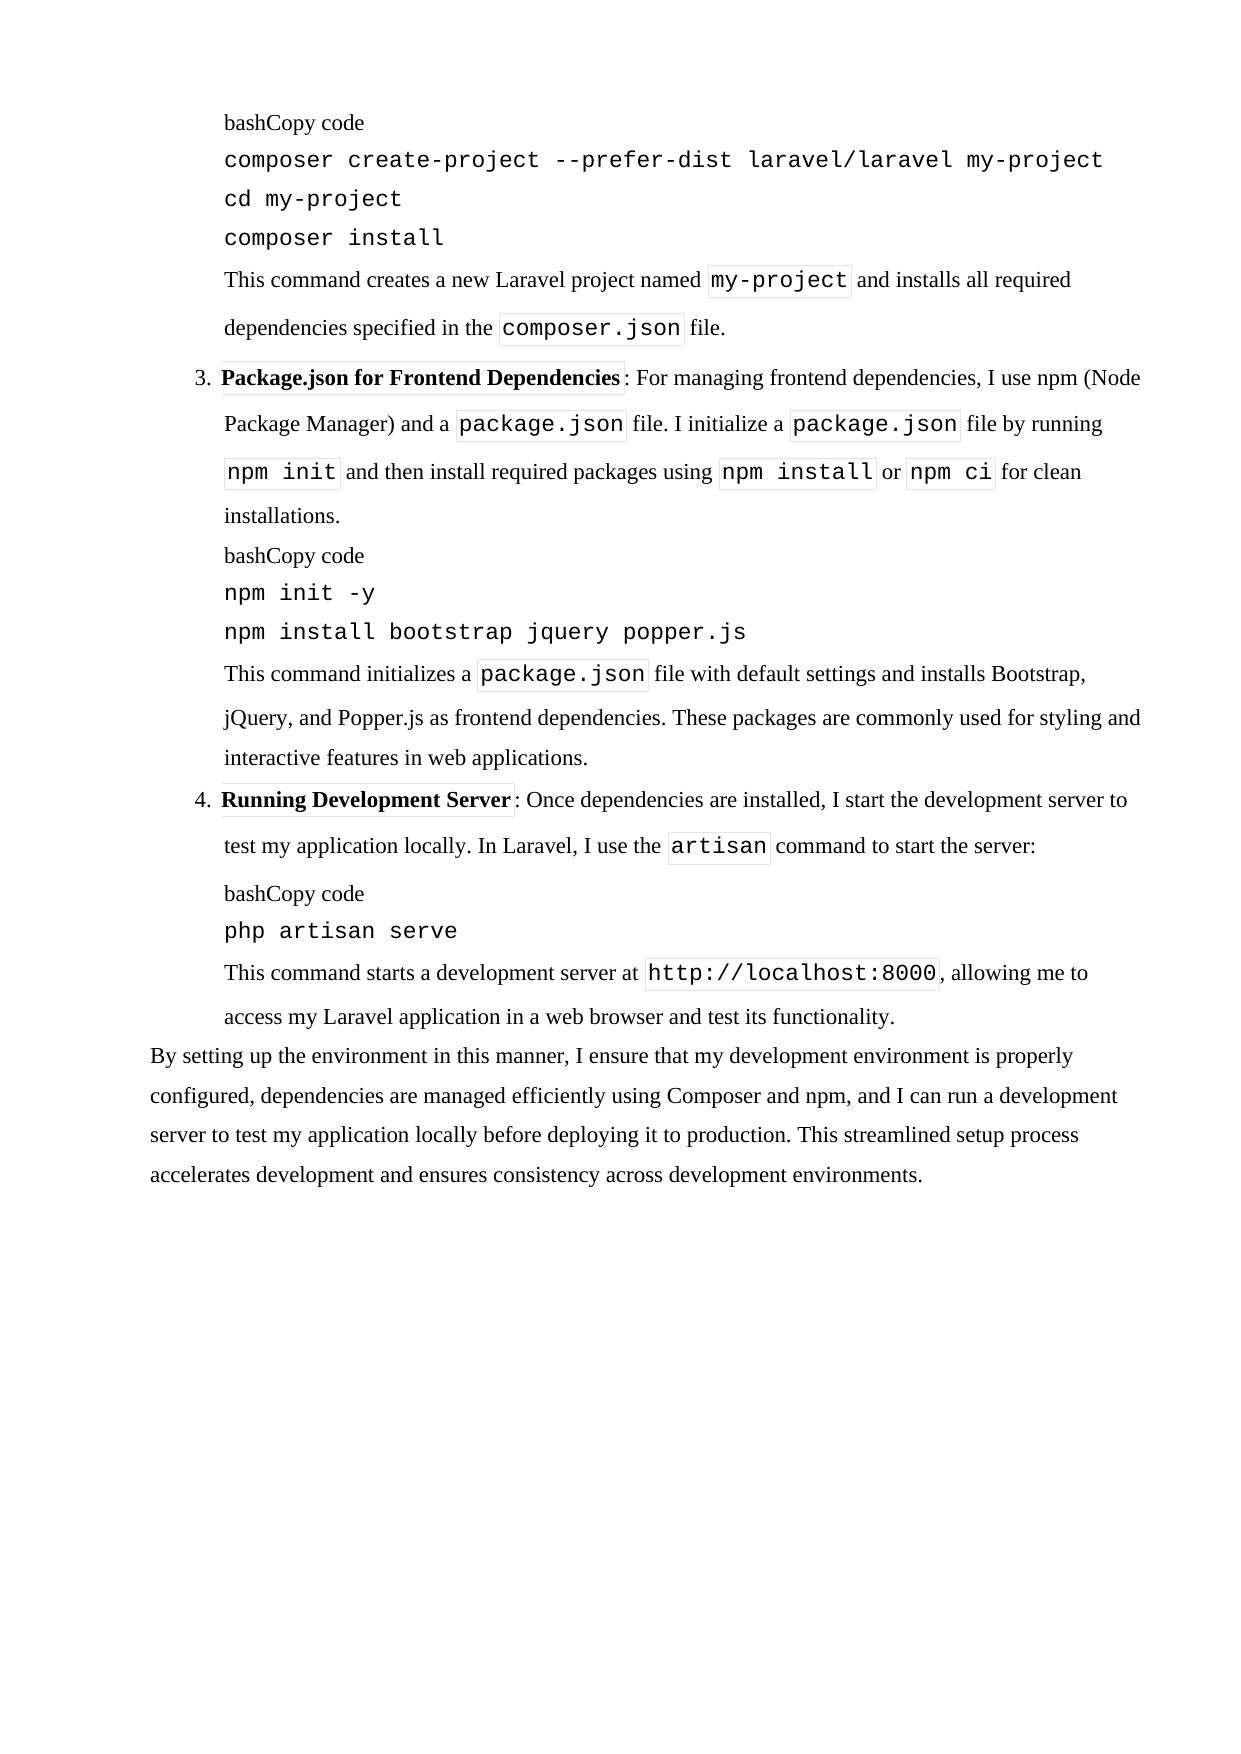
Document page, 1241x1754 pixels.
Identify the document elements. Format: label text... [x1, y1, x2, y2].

list composer install [194, 227, 1152, 252]
list bashCopy code [194, 542, 1152, 568]
list Package.json for Frontend Dependencies: For managing frontend dependencies, I use npm (Node Package Manager) and a package.json file. I initialize a package.json file by running npm init and then install required packages using npm install or npm ci for clean installations. [194, 361, 1152, 529]
list bashCopy code [194, 879, 1152, 906]
list This command starts a development server at http://localhost:8000, allowing me to access my Laravel application in a web browser and test its functionality. [194, 958, 1152, 1029]
list This command initializes a package.json file with default settings and installs Bootstrap, jQuery, and Popper.js as frontend dependencies. These packages are commonly used for styling and interactive features in web applications. [194, 659, 1152, 770]
list This command creates a new Laravel project named my-project and installs all required dependencies specified in the composer.json file. [194, 265, 1152, 345]
list composer create-project --prefer-dist laravel/laravel my-project [194, 149, 1152, 175]
list php artisan serve [194, 919, 1152, 945]
list cd my-project [194, 188, 1152, 214]
list npm install bootstrap jquery popper.js [194, 620, 1152, 646]
list bashCopy code [194, 109, 1152, 136]
text By setting up the environment in this manner, I ensure that my development environment is properly configured, dependencies are managed efficiently using Composer and npm, and I can run a development server to test my application locally before deploying it to production. This streamlined setup process accelerates development and ensures consistency across development environments. [150, 1042, 1152, 1187]
list npm init -y [194, 582, 1152, 607]
list Running Development Server: Once dependencies are installed, I start the development server to test my application locally. In Laravel, I use the artisan command to start the server: [194, 783, 1152, 864]
